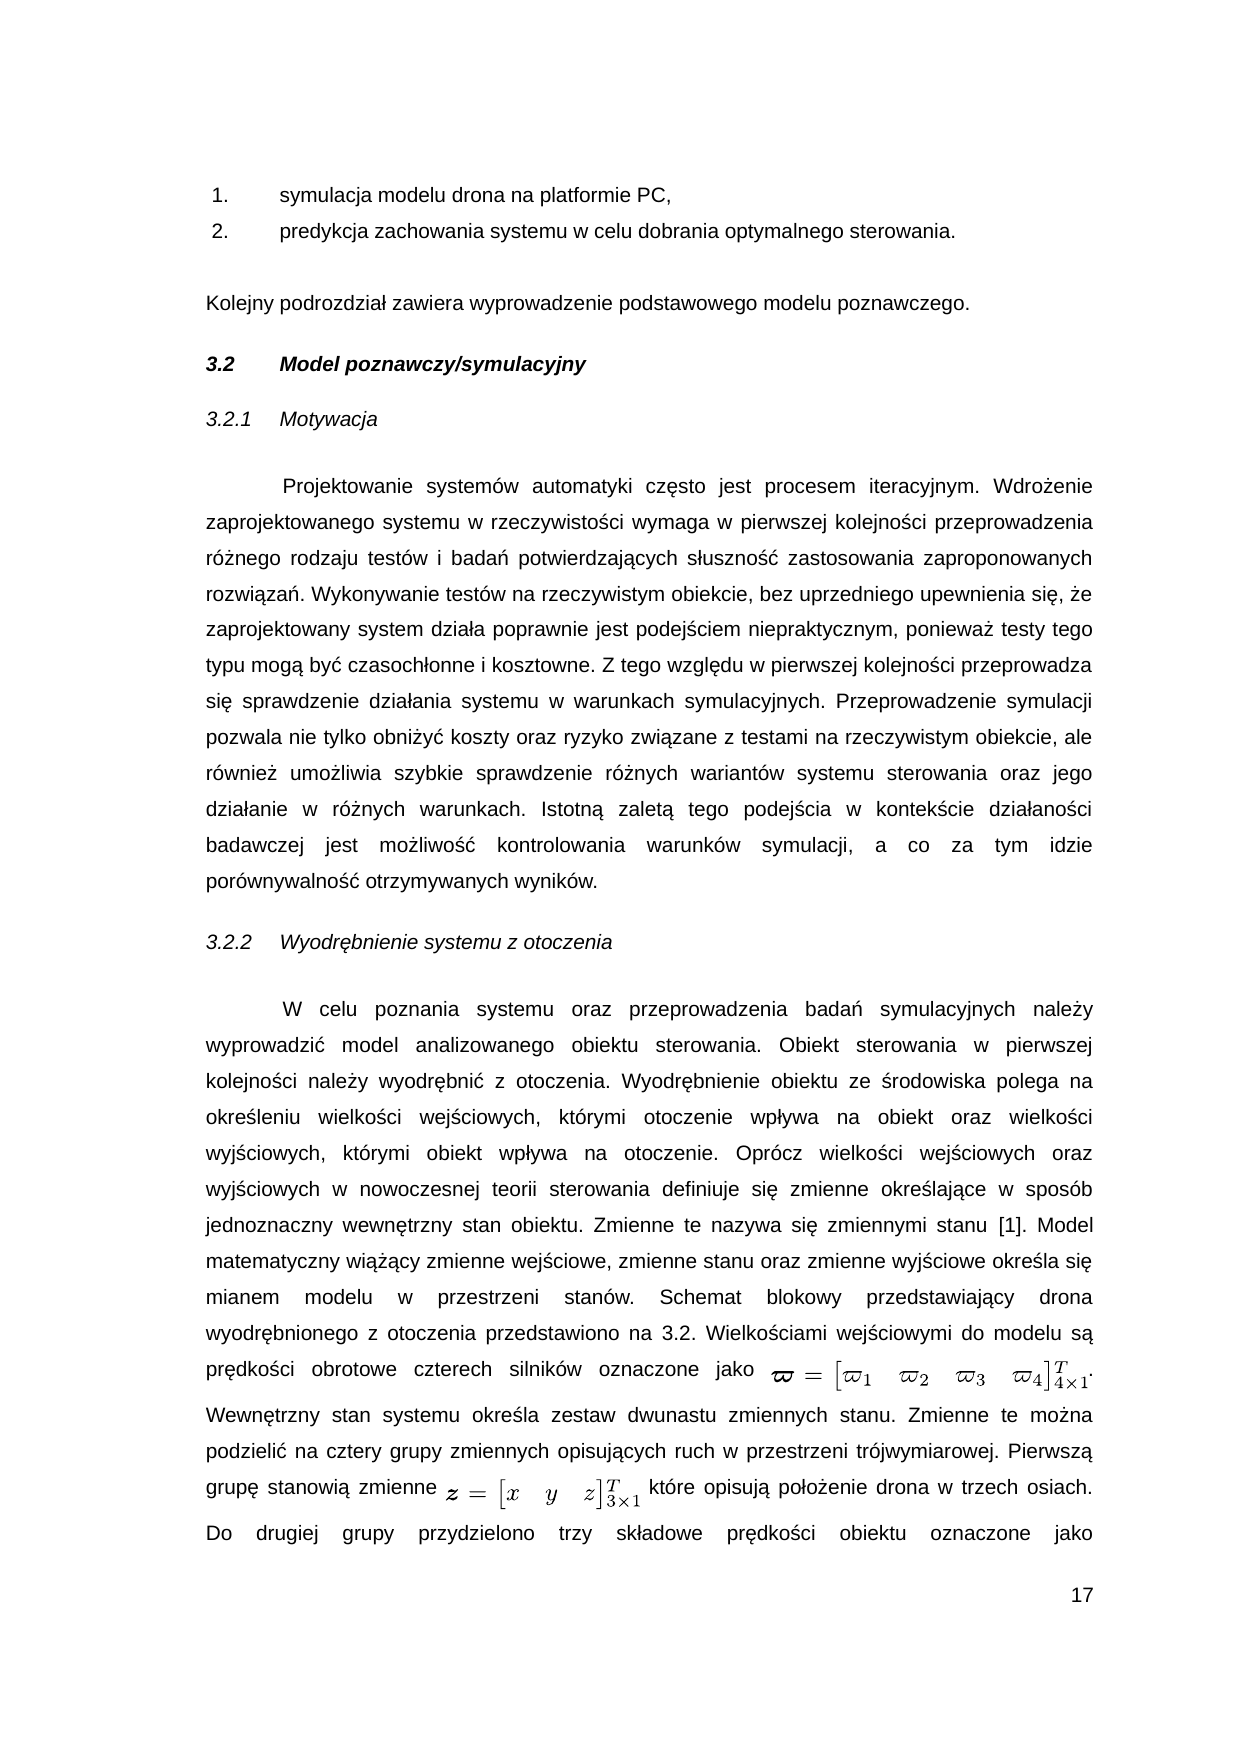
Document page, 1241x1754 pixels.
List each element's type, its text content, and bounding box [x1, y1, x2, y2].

subtitle Model poznawczy/symulacyjny [206, 352, 1093, 376]
subtitle Motywacja [206, 406, 1093, 430]
list predykcja zachowania systemu w celu dobrania optymalnego sterowania. [206, 219, 1093, 243]
text W celu poznania systemu oraz przeprowadzenia badań symulacyjnych należy wyprowadzić model analizowanego obiektu sterowania. Obiekt sterowania w pierwszej kolejności należy wyodrębnić z otoczenia. Wyodrębnienie obiektu ze środowiska polega na określeniu wielkości wejściowych, którymi otoczenie wpływa na obiekt oraz wielkości wyjściowych, którymi obiekt wpływa na otoczenie. Oprócz wielkości wejściowych oraz wyjściowych w nowoczesnej teorii sterowania definiuje się zmienne określające w sposób jednoznaczny wewnętrzny stan obiektu. Zmienne te nazywa się zmiennymi stanu [1]. Model matematyczny wiążący zmienne wejściowe, zmienne stanu oraz zmienne wyjściowe określa się mianem modelu w przestrzeni stanów. Schemat blokowy przedstawiający drona wyodrębnionego z otoczenia przedstawiono na 3.2. Wielkościami wejściowymi do modelu są prędkości obrotowe czterech silników oznaczone jako . Wewnętrzny stan systemu określa zestaw dwunastu zmiennych stanu. Zmienne te można podzielić na cztery grupy zmiennych opisujących ruch w przestrzeni trójwymiarowej. Pierwszą grupę stanowią zmienne które opisują położenie drona w trzech osiach. Do drugiej grupy przydzielono trzy składowe prędkości obiektu oznaczone jako [206, 997, 1093, 1545]
list symulacja modelu drona na platformie PC, [206, 183, 1093, 207]
text Projektowanie systemów automatyki często jest procesem iteracyjnym. Wdrożenie zaprojektowanego systemu w rzeczywistości wymaga w pierwszej kolejności przeprowadzenia różnego rodzaju testów i badań potwierdzających słuszność zastosowania zaproponowanych rozwiązań. Wykonywanie testów na rzeczywistym obiekcie, bez uprzedniego upewnienia się, że zaprojektowany system działa poprawnie jest podejściem niepraktycznym, ponieważ testy tego typu mogą być czasochłonne i kosztowne. Z tego względu w pierwszej kolejności przeprowadza się sprawdzenie działania systemu w warunkach symulacyjnych. Przeprowadzenie symulacji pozwala nie tylko obniżyć koszty oraz ryzyko związane z testami na rzeczywistym obiekcie, ale również umożliwia szybkie sprawdzenie różnych wariantów systemu sterowania oraz jego działanie w różnych warunkach. Istotną zaletą tego podejścia w kontekście działaności badawczej jest możliwość kontrolowania warunków symulacji, a co za tym idzie porównywalność otrzymywanych wyników. [206, 473, 1093, 893]
text Kolejny podrozdział zawiera wyprowadzenie podstawowego modelu poznawczego. [206, 291, 1093, 315]
subtitle Wyodrębnienie systemu z otoczenia [206, 930, 1093, 954]
